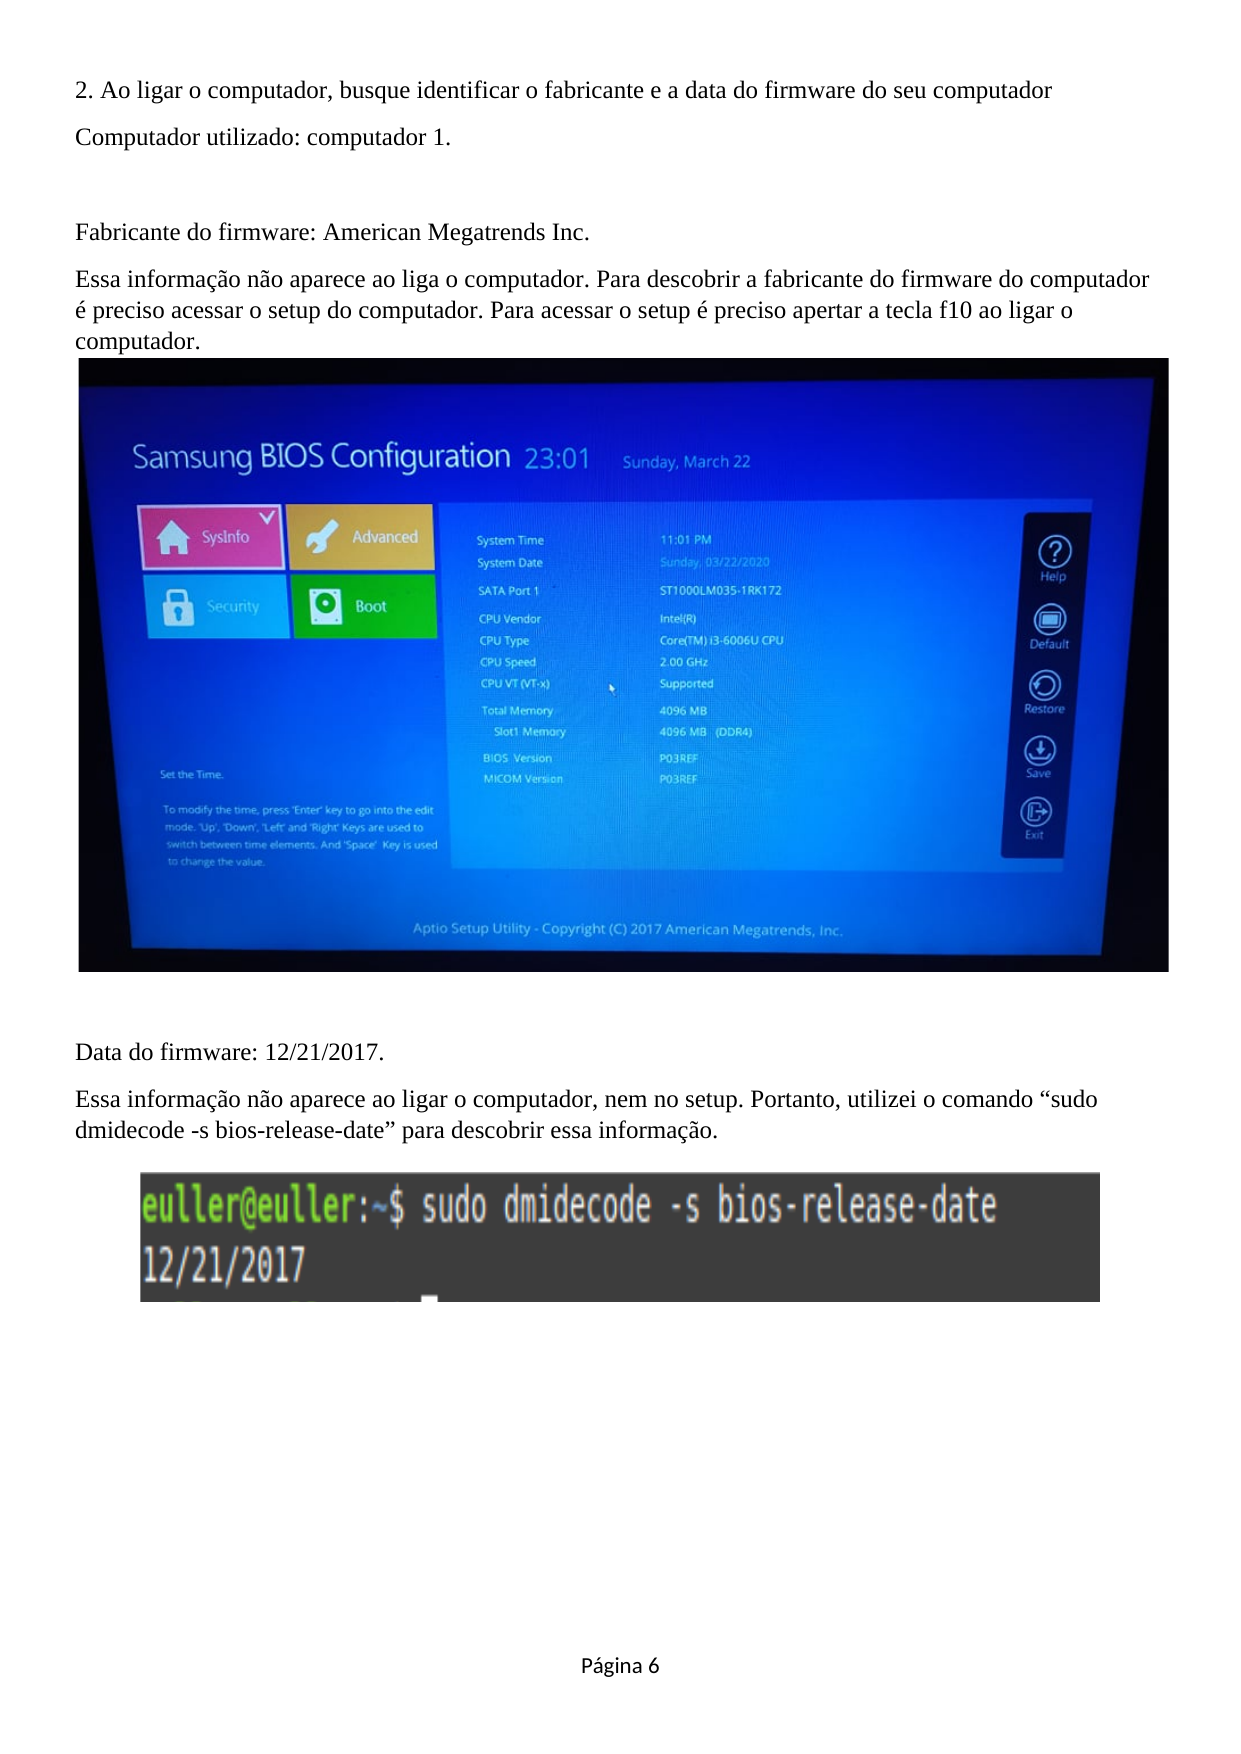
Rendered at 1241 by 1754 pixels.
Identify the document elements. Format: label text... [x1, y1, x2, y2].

picture [78, 358, 1169, 972]
text Data do firmware: 12/21/2017. [75, 1037, 1165, 1066]
text Computador utilizado: computador 1. [75, 122, 1165, 151]
text Essa informação não aparece ao ligar o computador, nem no setup. Portanto, utilizei o comando “sudo dmidecode -s bios-release-date” para descobrir essa informação. [75, 1084, 1165, 1144]
text Essa informação não aparece ao liga o computador. Para descobrir a fabricante do firmware do computador é preciso acessar o setup do computador. Para acessar o setup é preciso apertar a tecla f10 ao ligar o computador. [75, 264, 1165, 355]
text 2. Ao ligar o computador, busque identificar o fabricante e a data do firmware do seu computador [75, 75, 1165, 104]
text Fabricante do firmware: American Megatrends Inc. [75, 217, 1165, 246]
